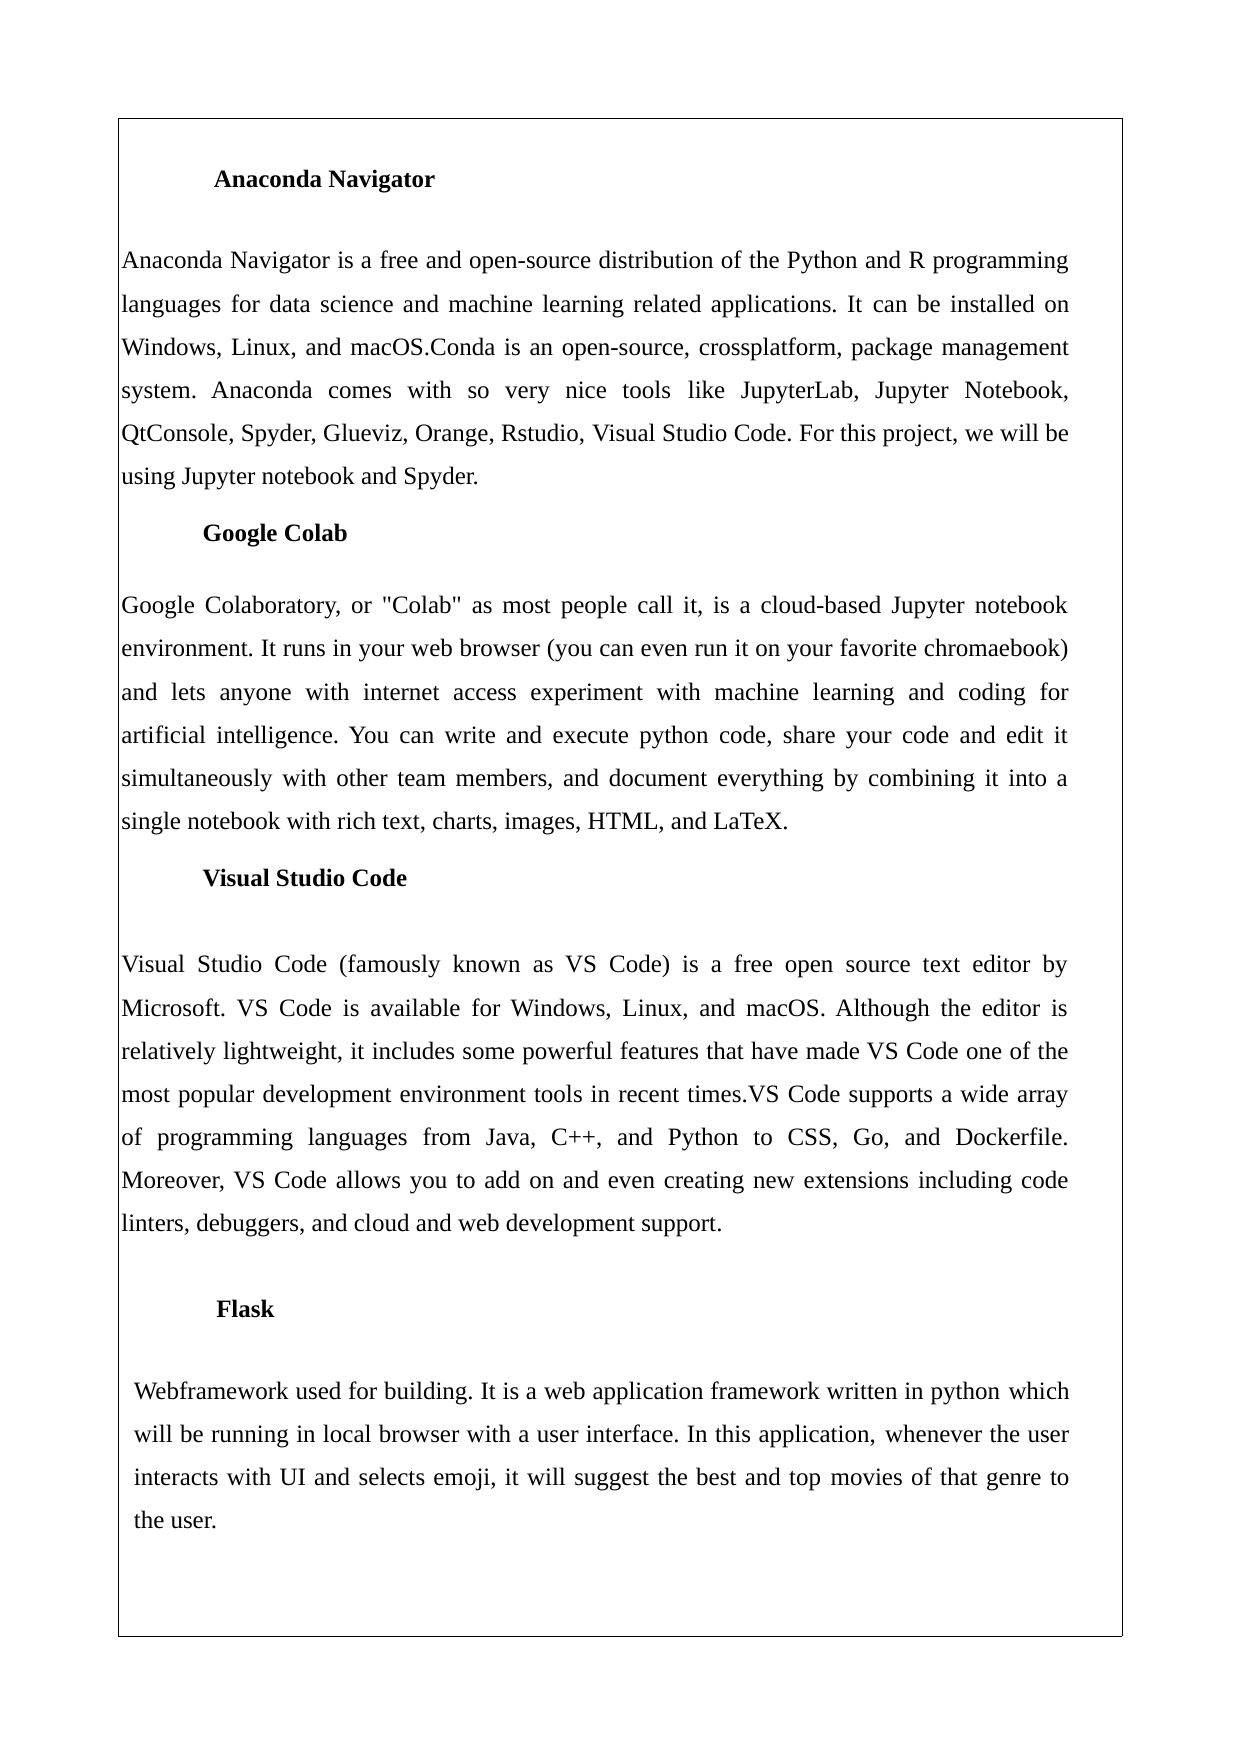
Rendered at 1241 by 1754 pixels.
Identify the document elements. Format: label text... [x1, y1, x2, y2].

text Visual Studio Code [121, 863, 1069, 892]
text Google Colab [121, 518, 1069, 547]
text Anaconda Navigator is a free and open-source distribution of the Python and R programming languages for data science and machine learning related applications. It can be installed on Windows, Linux, and macOS.Conda is an open-source, crossplatform, package management system. Anaconda comes with so very nice tools like JupyterLab, Jupyter Notebook, QtConsole, Spyder, Glueviz, Orange, Rstudio, Visual Studio Code. For this project, we will be using Jupyter notebook and Spyder. [121, 246, 1069, 490]
text Google Colaboratory, or "Colab" as most people call it, is a cloud-based Jupyter notebook environment. It runs in your web browser (you can even run it on your favorite chromaebook) and lets anyone with internet access experiment with machine learning and coding for artificial intelligence. You can write and execute python code, share your code and edit it simultaneously with other team members, and document everything by combining it into a single notebook with rich text, charts, images, HTML, and LaTeX. [121, 590, 1069, 835]
text Webframework used for building. It is a web application framework written in python which will be running in local browser with a user interface. In this application, whenever the user interacts with UI and selects emoji, it will suggest the best and top movies of that genre to the user. [134, 1376, 1069, 1534]
subtitle Anaconda Navigator [121, 160, 1119, 193]
text Visual Studio Code (famously known as VS Code) is a free open source text editor by Microsoft. VS Code is available for Windows, Linux, and macOS. Although the editor is relatively lightweight, it includes some powerful features that have made VS Code one of the most popular development environment tools in recent times.VS Code supports a wide array of programming languages from Java, C++, and Python to CSS, Go, and Dockerfile. Moreover, VS Code allows you to add on and even creating new extensions including code linters, debuggers, and cloud and web development support. [121, 949, 1069, 1237]
subtitle Flask [121, 1290, 1119, 1323]
